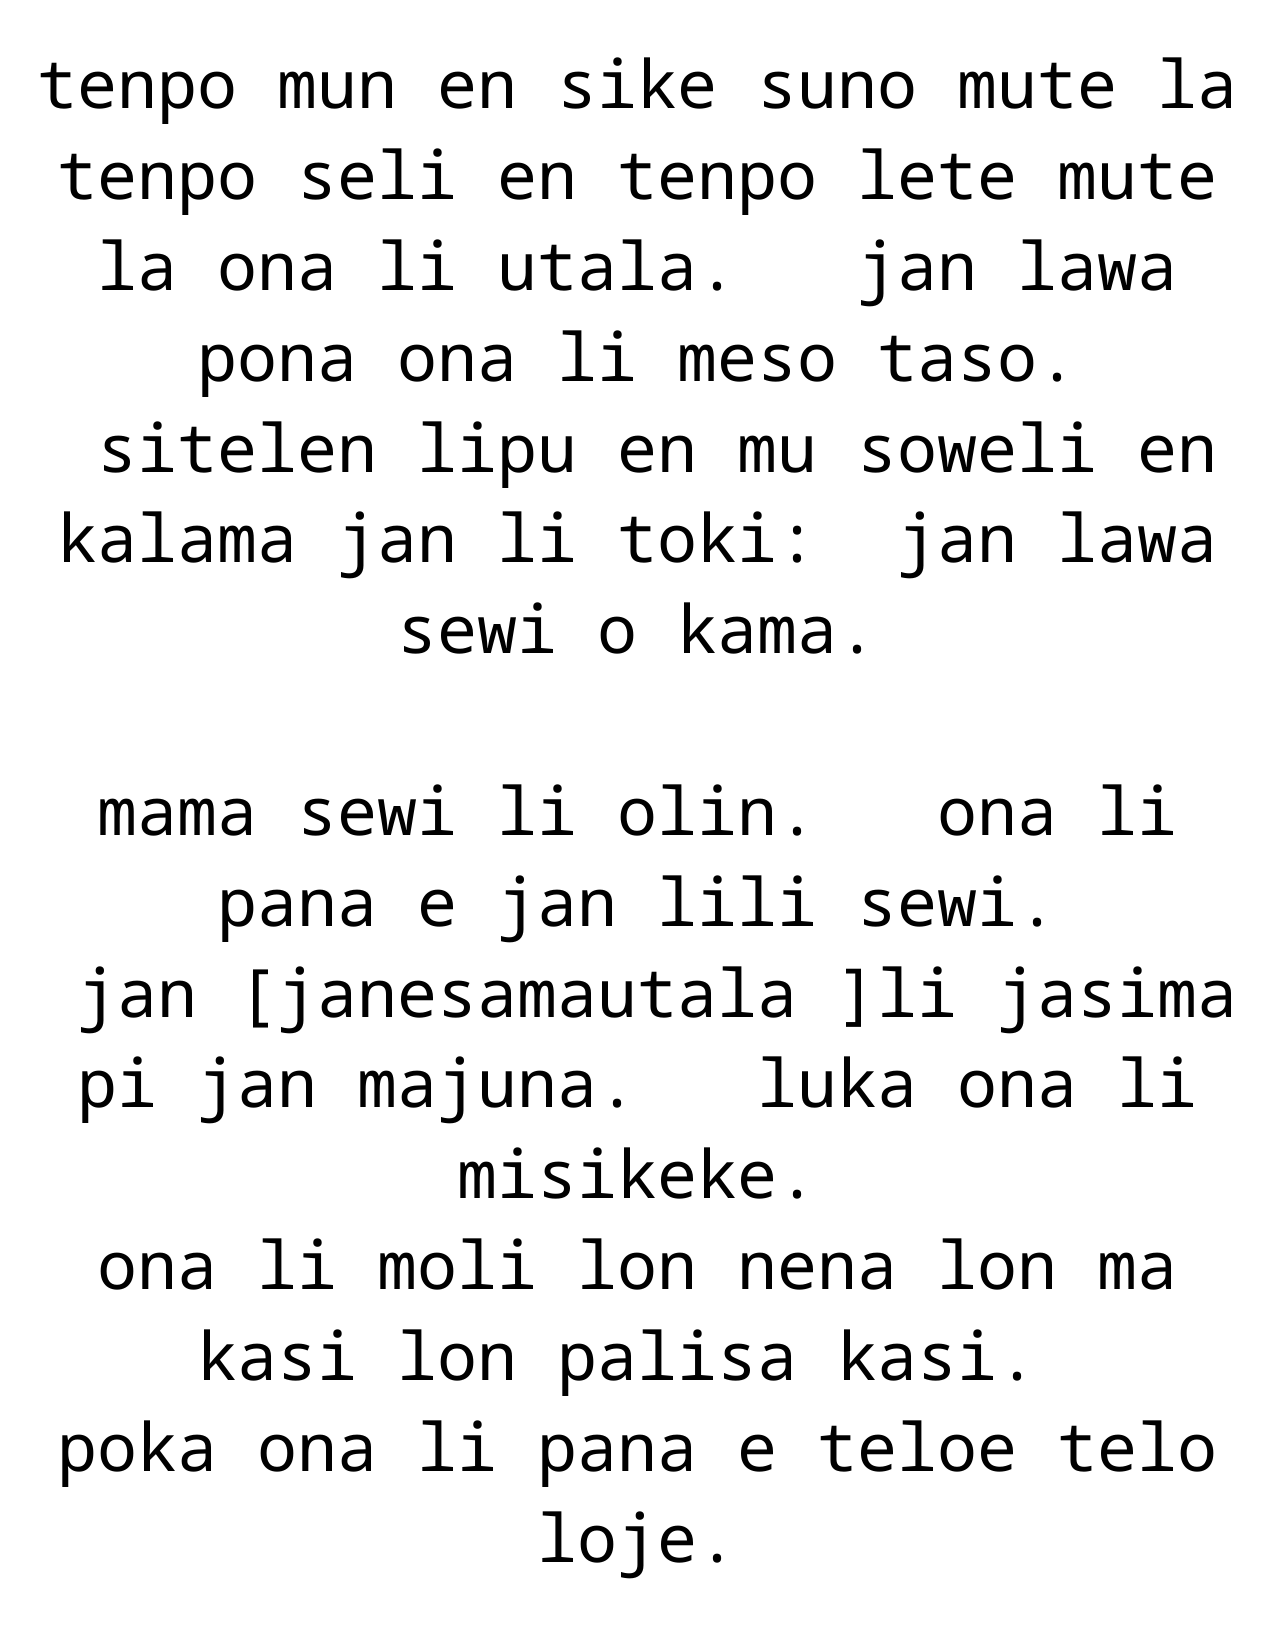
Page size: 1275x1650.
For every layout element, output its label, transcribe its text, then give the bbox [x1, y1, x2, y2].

text poka ona li pana e teloe telo loje. [37, 1400, 1237, 1582]
text sitelen lipu en mu soweli en kalama jan li toki: jan lawa sewi o kama. [37, 401, 1237, 673]
text jan [janesamautala ]li jasima pi jan majuna. luka ona li misikeke. [37, 946, 1237, 1218]
text tenpo mun en sike suno mute la tenpo seli en tenpo lete mute la ona li utala. jan lawa pona ona li meso taso. [37, 37, 1237, 401]
text mama sewi li olin. ona li pana e jan lili sewi. [37, 764, 1237, 946]
text ona li moli lon nena lon ma kasi lon palisa kasi. [37, 1218, 1237, 1400]
